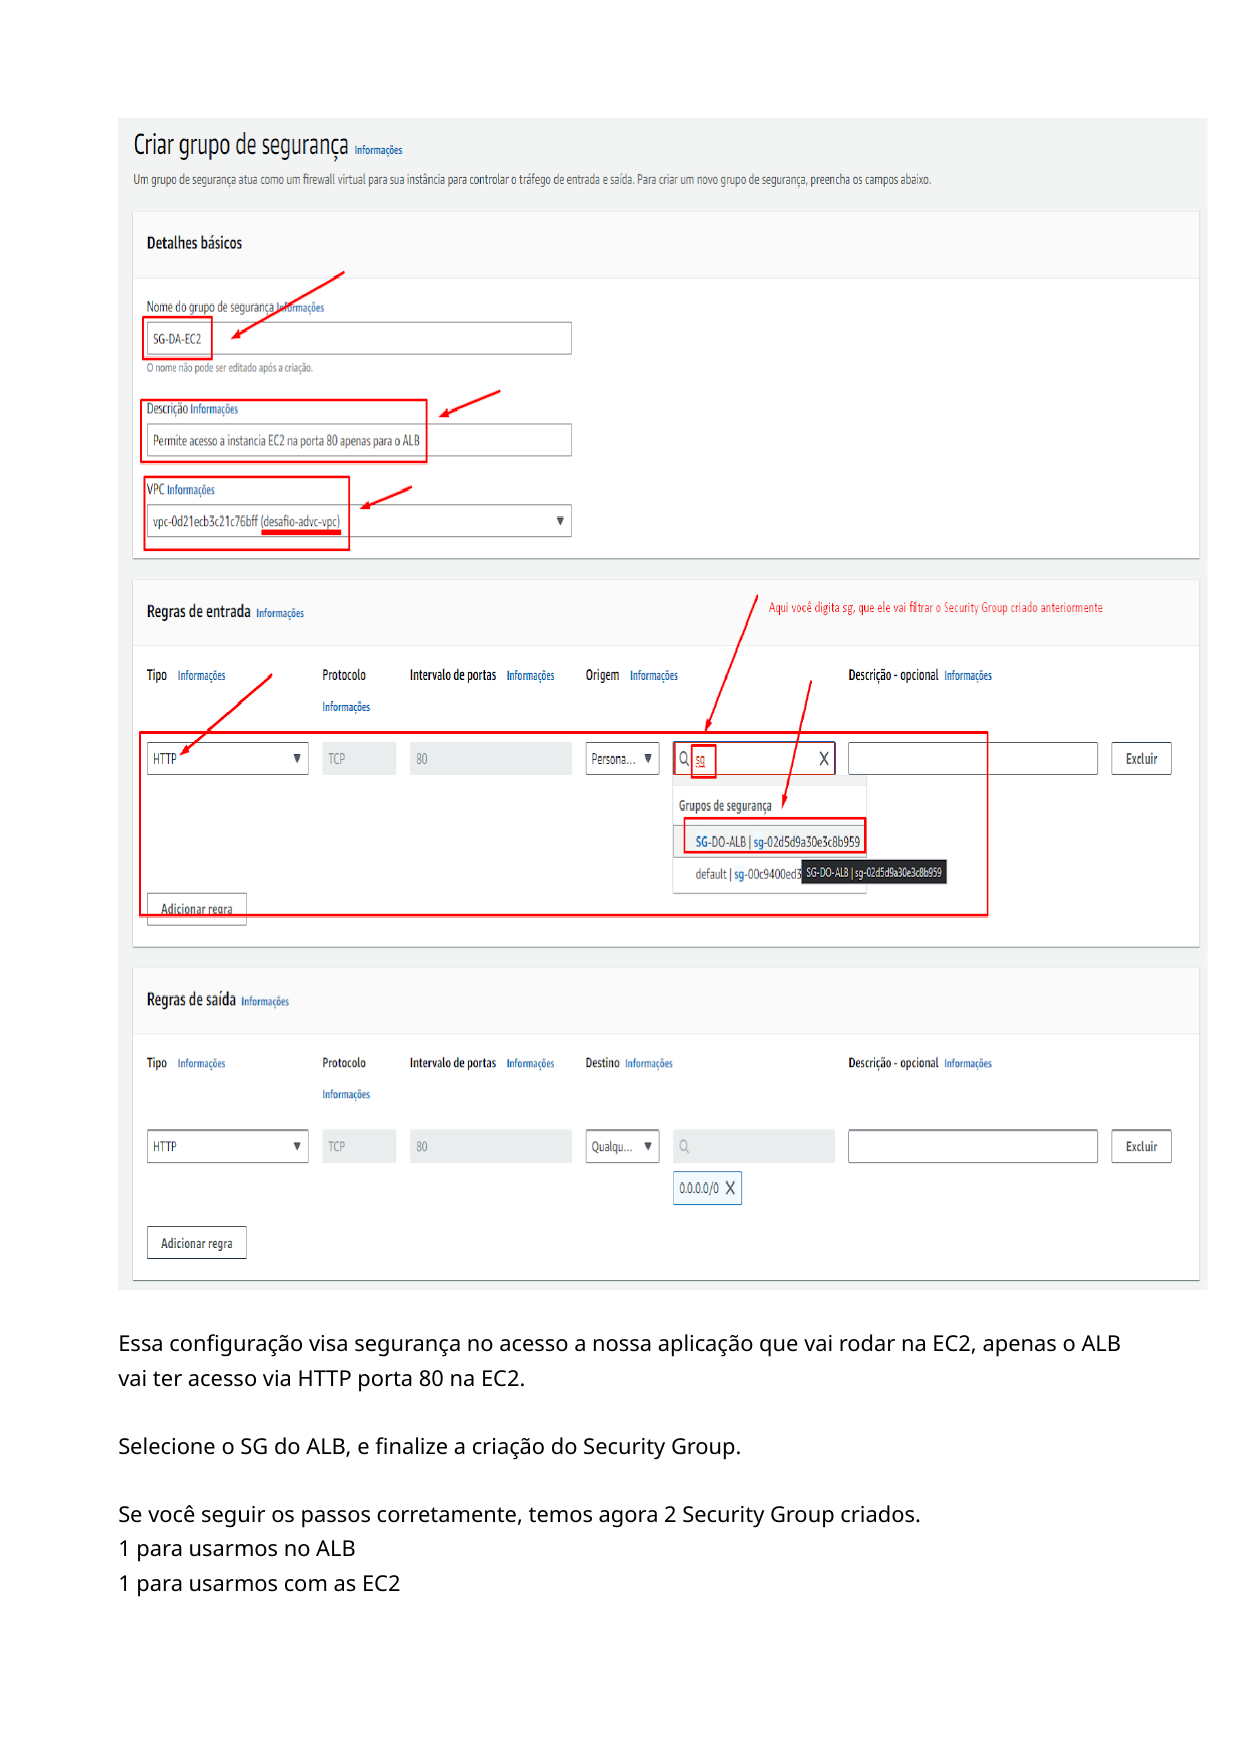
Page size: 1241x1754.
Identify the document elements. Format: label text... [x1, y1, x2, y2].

text Se você seguir os passos corretamente, temos agora 2 Security Group criados. [118, 1499, 1122, 1529]
text 1 para usarmos com as EC2 [118, 1567, 1122, 1597]
text 1 para usarmos no ALB [118, 1533, 1122, 1563]
text Selecione o SG do ALB, e finalize a criação do Security Group. [118, 1431, 1122, 1461]
picture [118, 118, 1208, 1290]
text Essa configuração visa segurança no acesso a nossa aplicação que vai rodar na EC2, apenas o ALB vai ter acesso via HTTP porta 80 na EC2. [118, 1328, 1122, 1392]
